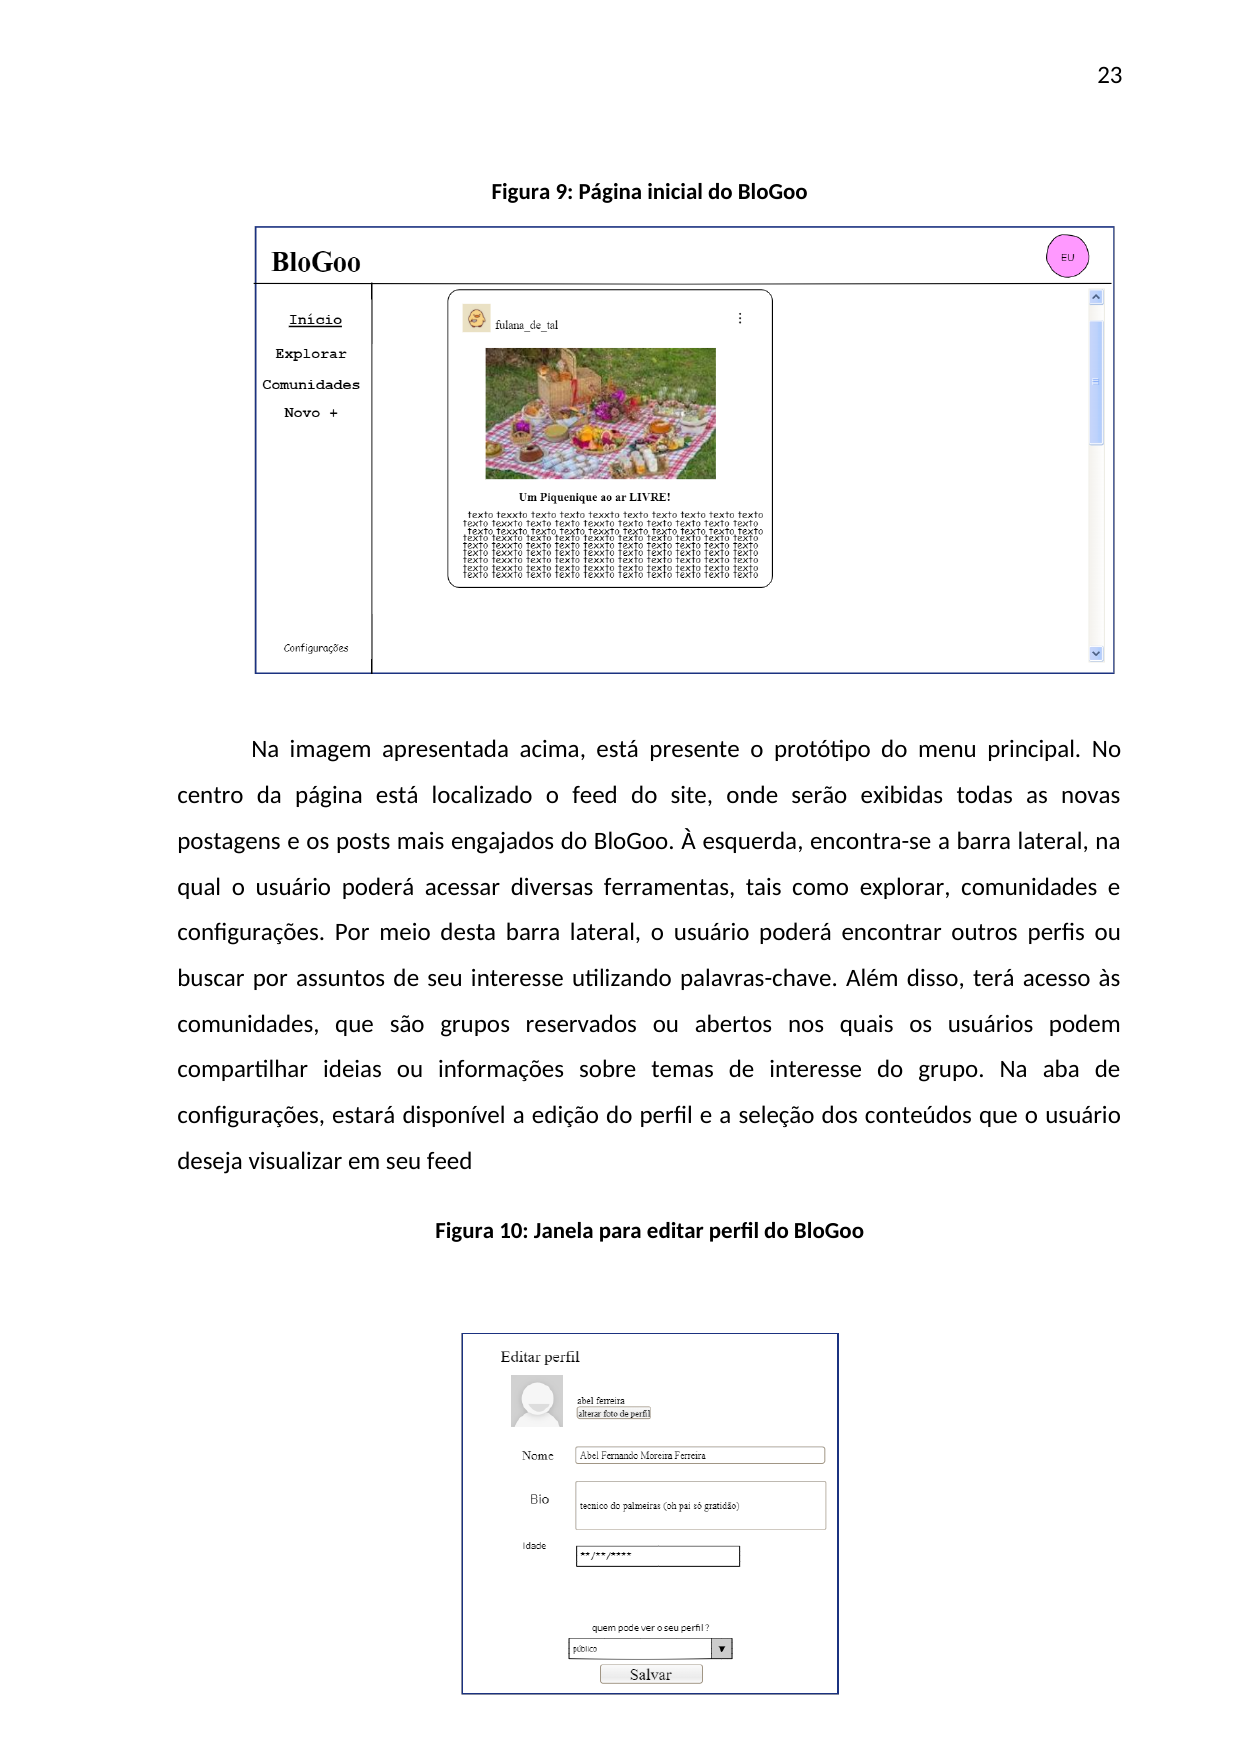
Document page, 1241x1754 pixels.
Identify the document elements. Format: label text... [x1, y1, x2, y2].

picture [442, 1323, 624, 1715]
subtitle Figura 9: Página inicial do BloGoo [177, 177, 1122, 205]
picture [253, 226, 1115, 675]
text Na imagem apresentada acima, está presente o protótipo do menu principal. No centro da página está localizado o feed do site, onde serão exibidas todas as novas postagens e os posts mais engajados do BloGoo. À esquerda, encontra-se a barra lateral, na qual o usuário poderá acessar diversas ferramentas, tais como explorar, comunidades e configurações. Por meio desta barra lateral, o usuário poderá encontrar outros perfis ou buscar por assuntos de seu interesse utilizando palavras-chave. Além disso, terá acesso às comunidades, que são grupos reservados ou abertos nos quais os usuários podem compartilhar ideias ou informações sobre temas de interesse do grupo. Na aba de configurações, estará disponível a edição do perfil e a seleção dos conteúdos que o usuário deseja visualizar em seu feed [177, 733, 1122, 1176]
subtitle Figura 10: Janela para editar perfil do BloGoo [177, 1216, 1122, 1244]
